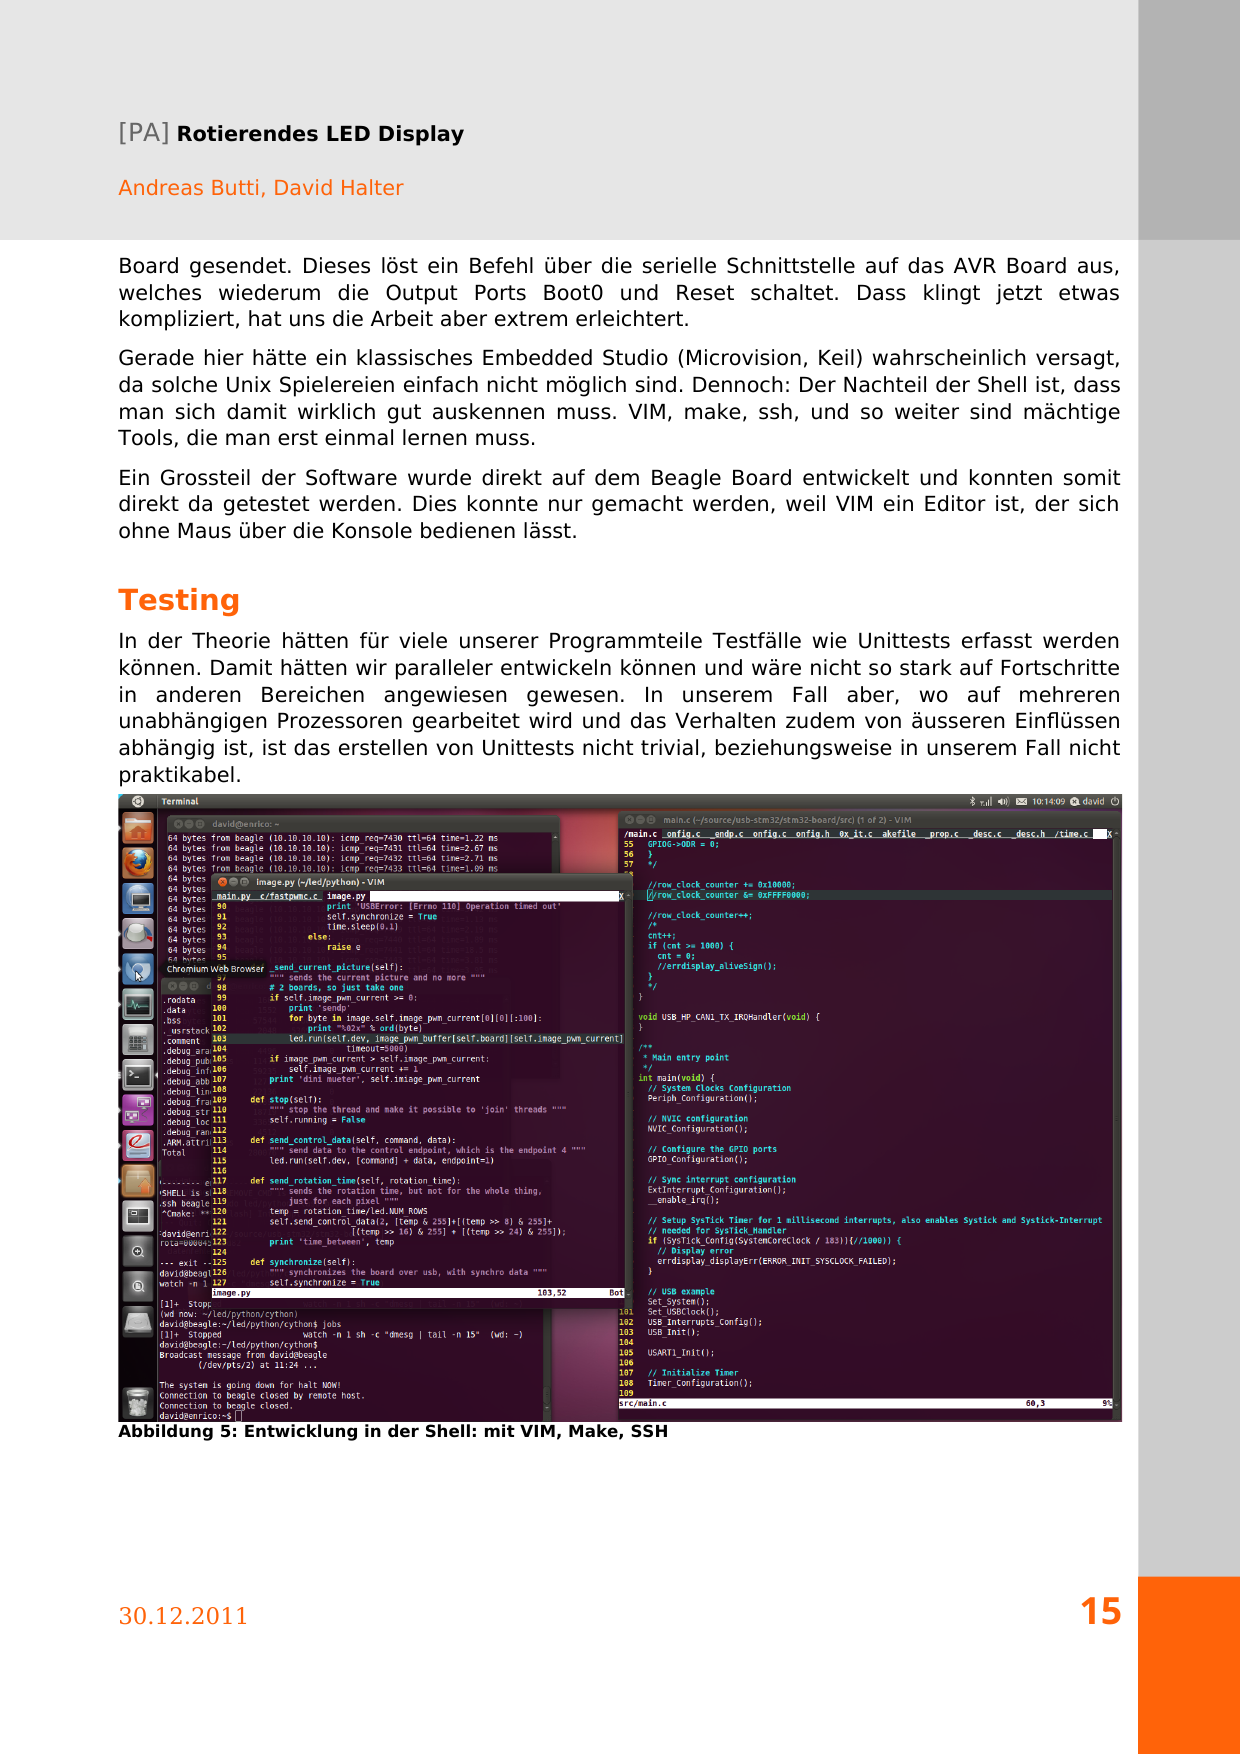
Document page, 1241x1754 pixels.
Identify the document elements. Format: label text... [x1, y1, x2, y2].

text In der Theorie hätten für viele unserer Programmteile Testfälle wie Unittests erfasst werden können. Damit hätten wir paralleler entwickeln können und wäre nicht so stark auf Fortschritte in anderen Bereichen angewiesen gewesen. In unserem Fall aber, wo auf mehreren unabhängigen Prozessoren gearbeitet wird und das Verhalten zudem von äusseren Einflüssen abhängig ist, ist das erstellen von Unittests nicht trivial, beziehungsweise in unserem Fall nicht praktikabel. [118, 629, 1122, 787]
text Abbildung 5: Entwicklung in der Shell: mit VIM, Make, SSH [118, 1422, 1122, 1441]
text Board gesendet. Dieses löst ein Befehl über die serielle Schnittstelle auf das AVR Board aus, welches wiederum die Output Ports Boot0 und Reset schaltet. Dass klingt jetzt etwas kompliziert, hat uns die Arbeit aber extrem erleichtert. [118, 254, 1122, 332]
text Gerade hier hätte ein klassisches Embedded Studio (Microvision, Keil) wahrscheinlich versagt, da solche Unix Spielereien einfach nicht möglich sind. Dennoch: Der Nachteil der Shell ist, dass man sich damit wirklich gut auskennen muss. VIM, make, ssh, und so weiter sind mächtige Tools, die man erst einmal lernen muss. [118, 346, 1122, 451]
subtitle Testing [118, 583, 1122, 617]
picture [118, 794, 1123, 1422]
text Ein Grossteil der Software wurde direkt auf dem Beagle Board entwickelt und konnten somit direkt da getestet werden. Dies konnte nur gemacht werden, weil VIM ein Editor ist, der sich ohne Maus über die Konsole bedienen lässt. [118, 466, 1122, 543]
